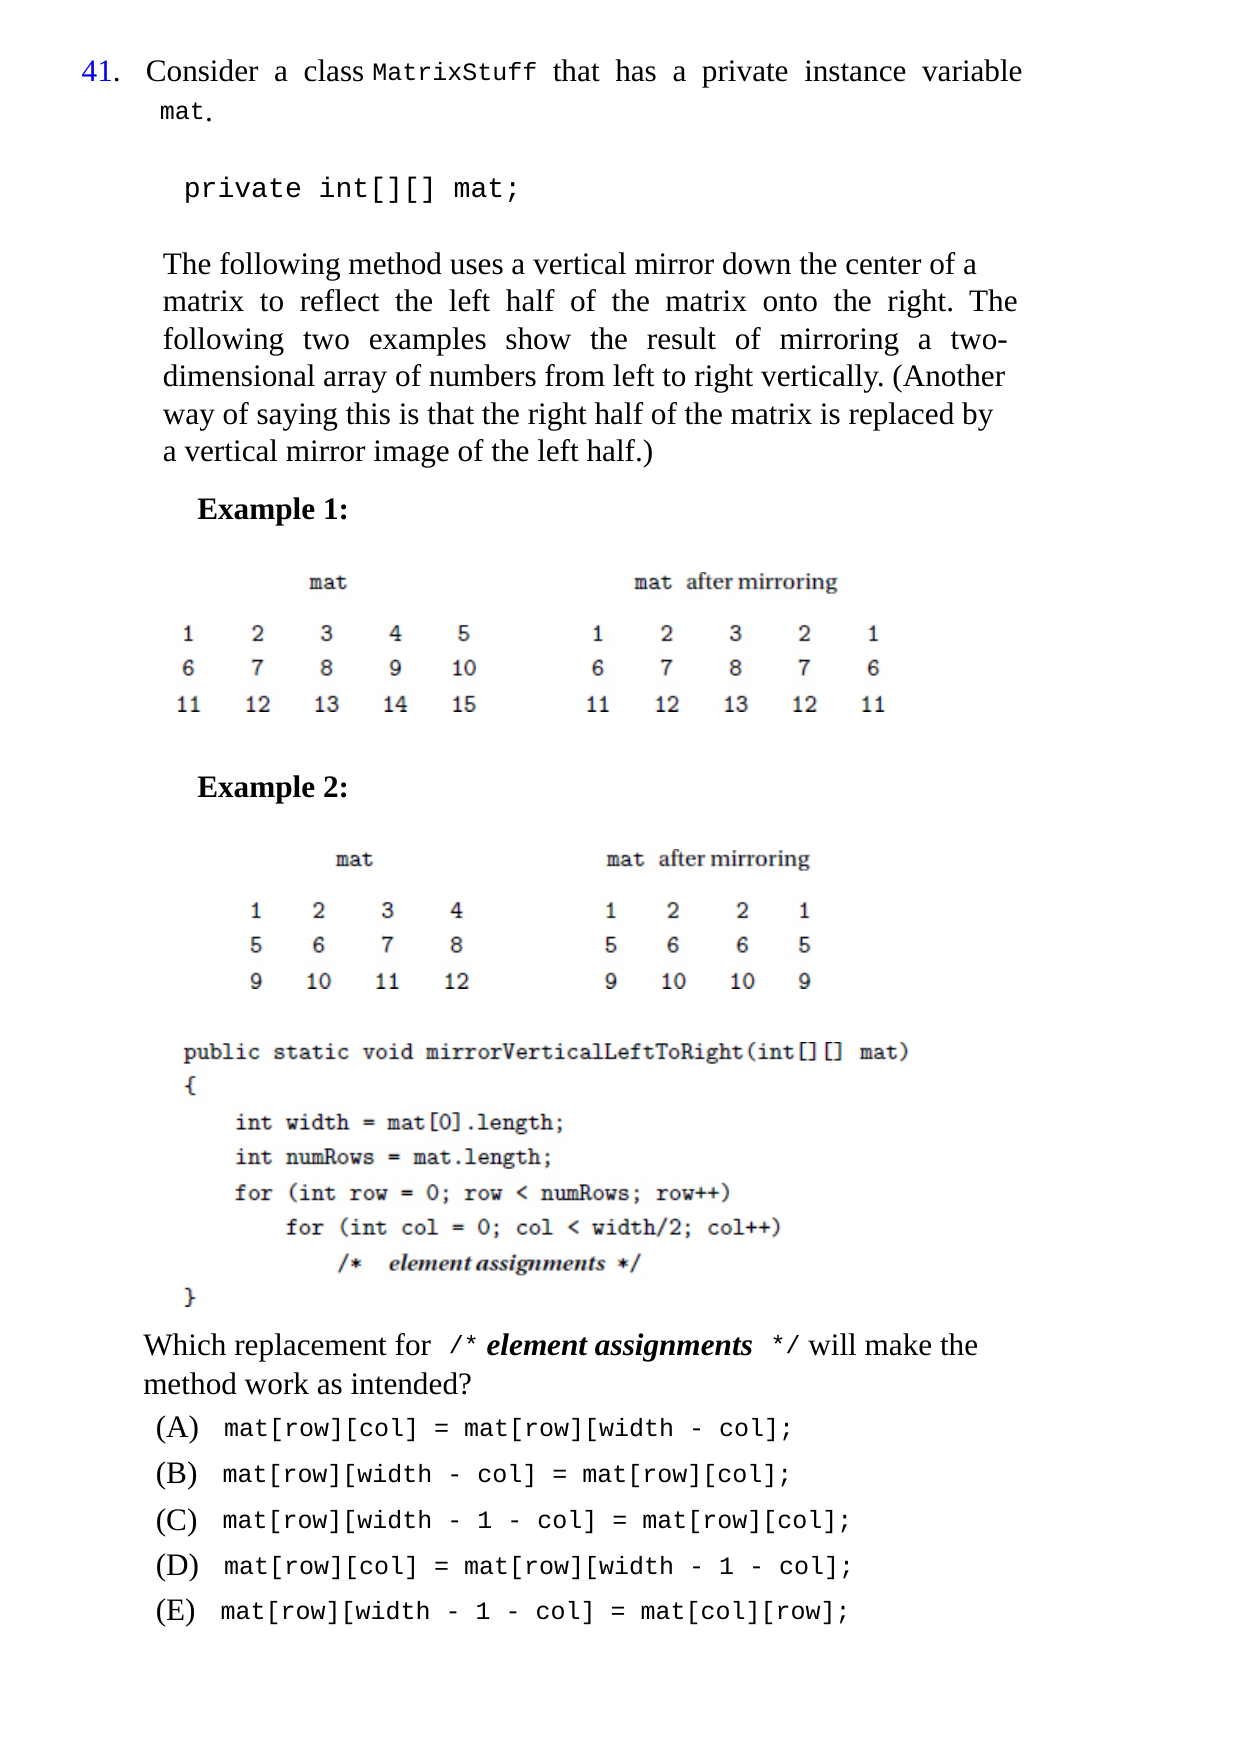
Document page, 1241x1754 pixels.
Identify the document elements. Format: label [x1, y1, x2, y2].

picture [250, 849, 812, 989]
picture [177, 572, 886, 712]
picture [183, 1042, 909, 1307]
